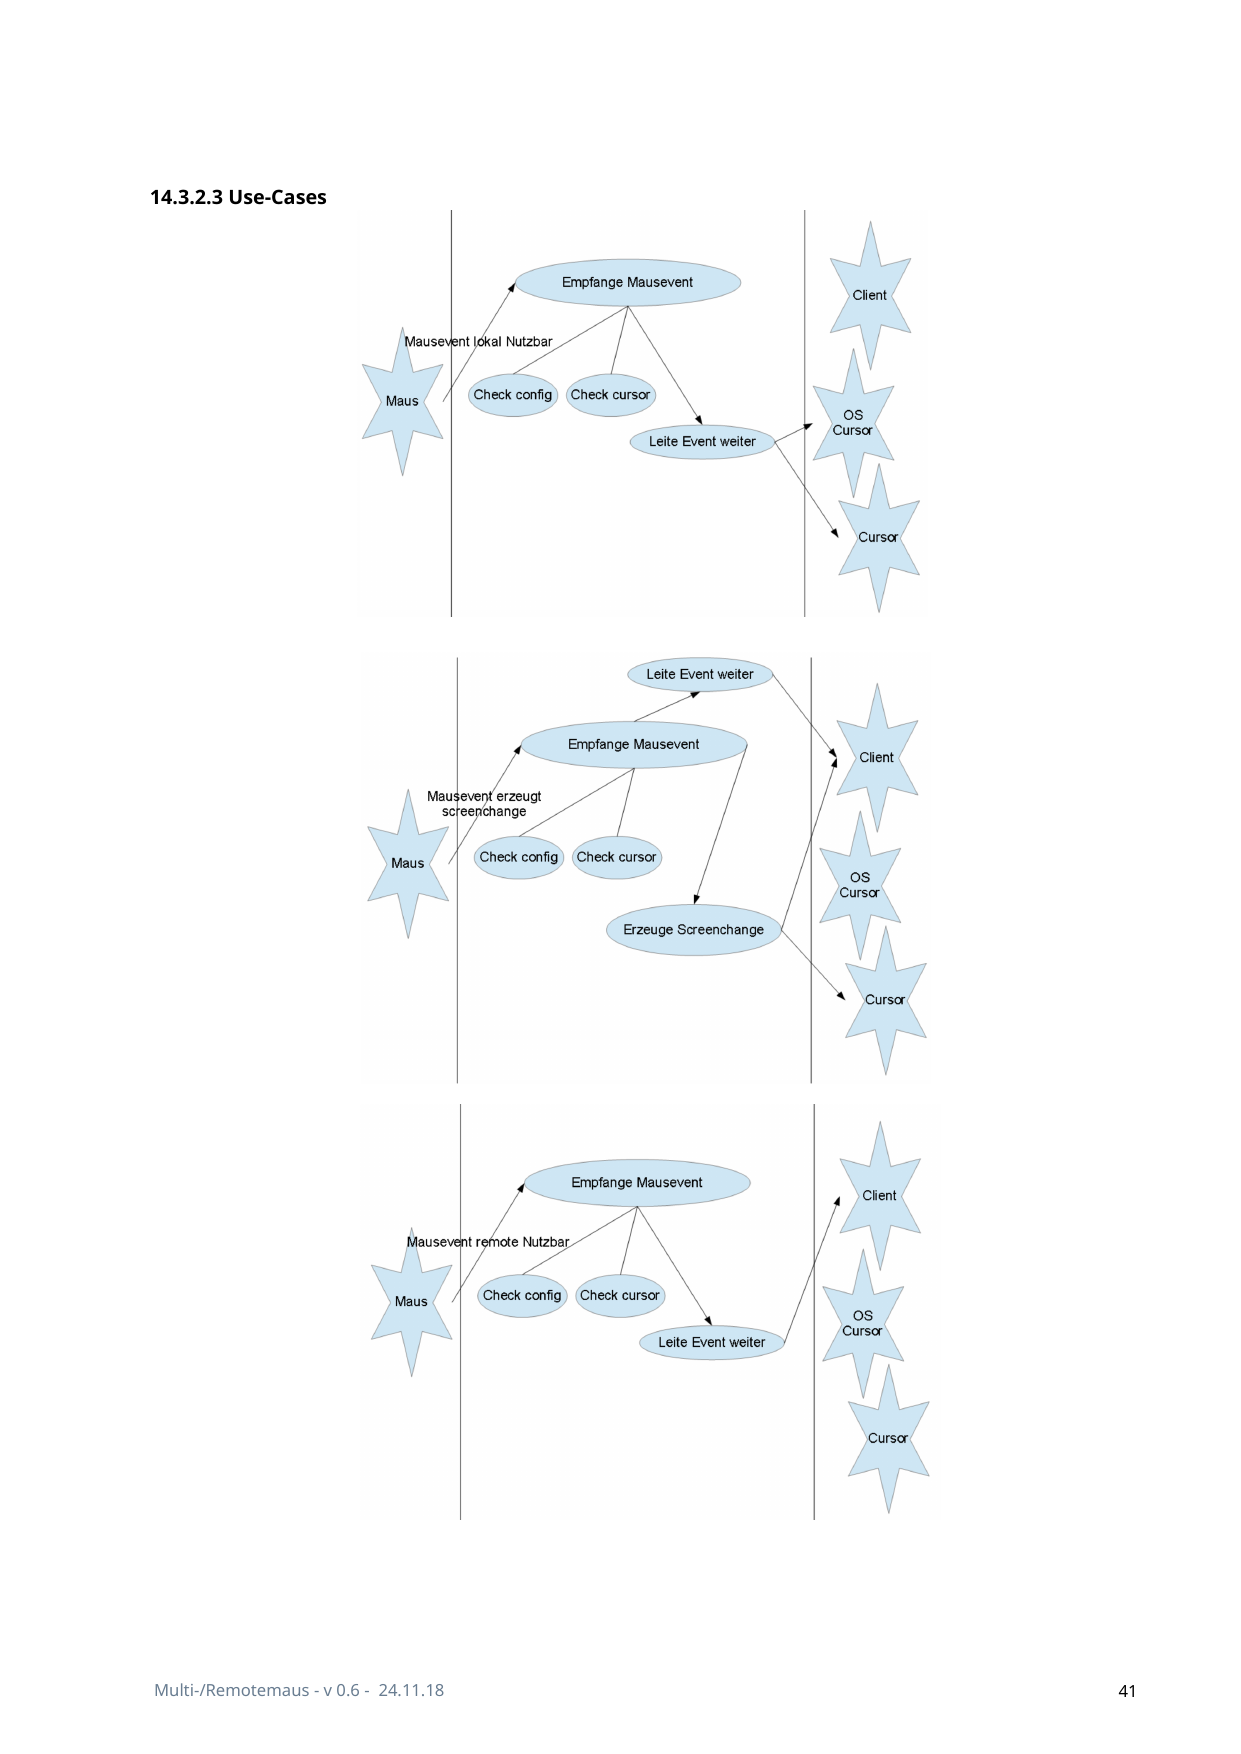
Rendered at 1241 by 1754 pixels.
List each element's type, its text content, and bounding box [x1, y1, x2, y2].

picture [357, 210, 928, 617]
picture [361, 652, 931, 1084]
subtitle Use-Cases [149, 183, 1136, 210]
picture [360, 1104, 941, 1520]
